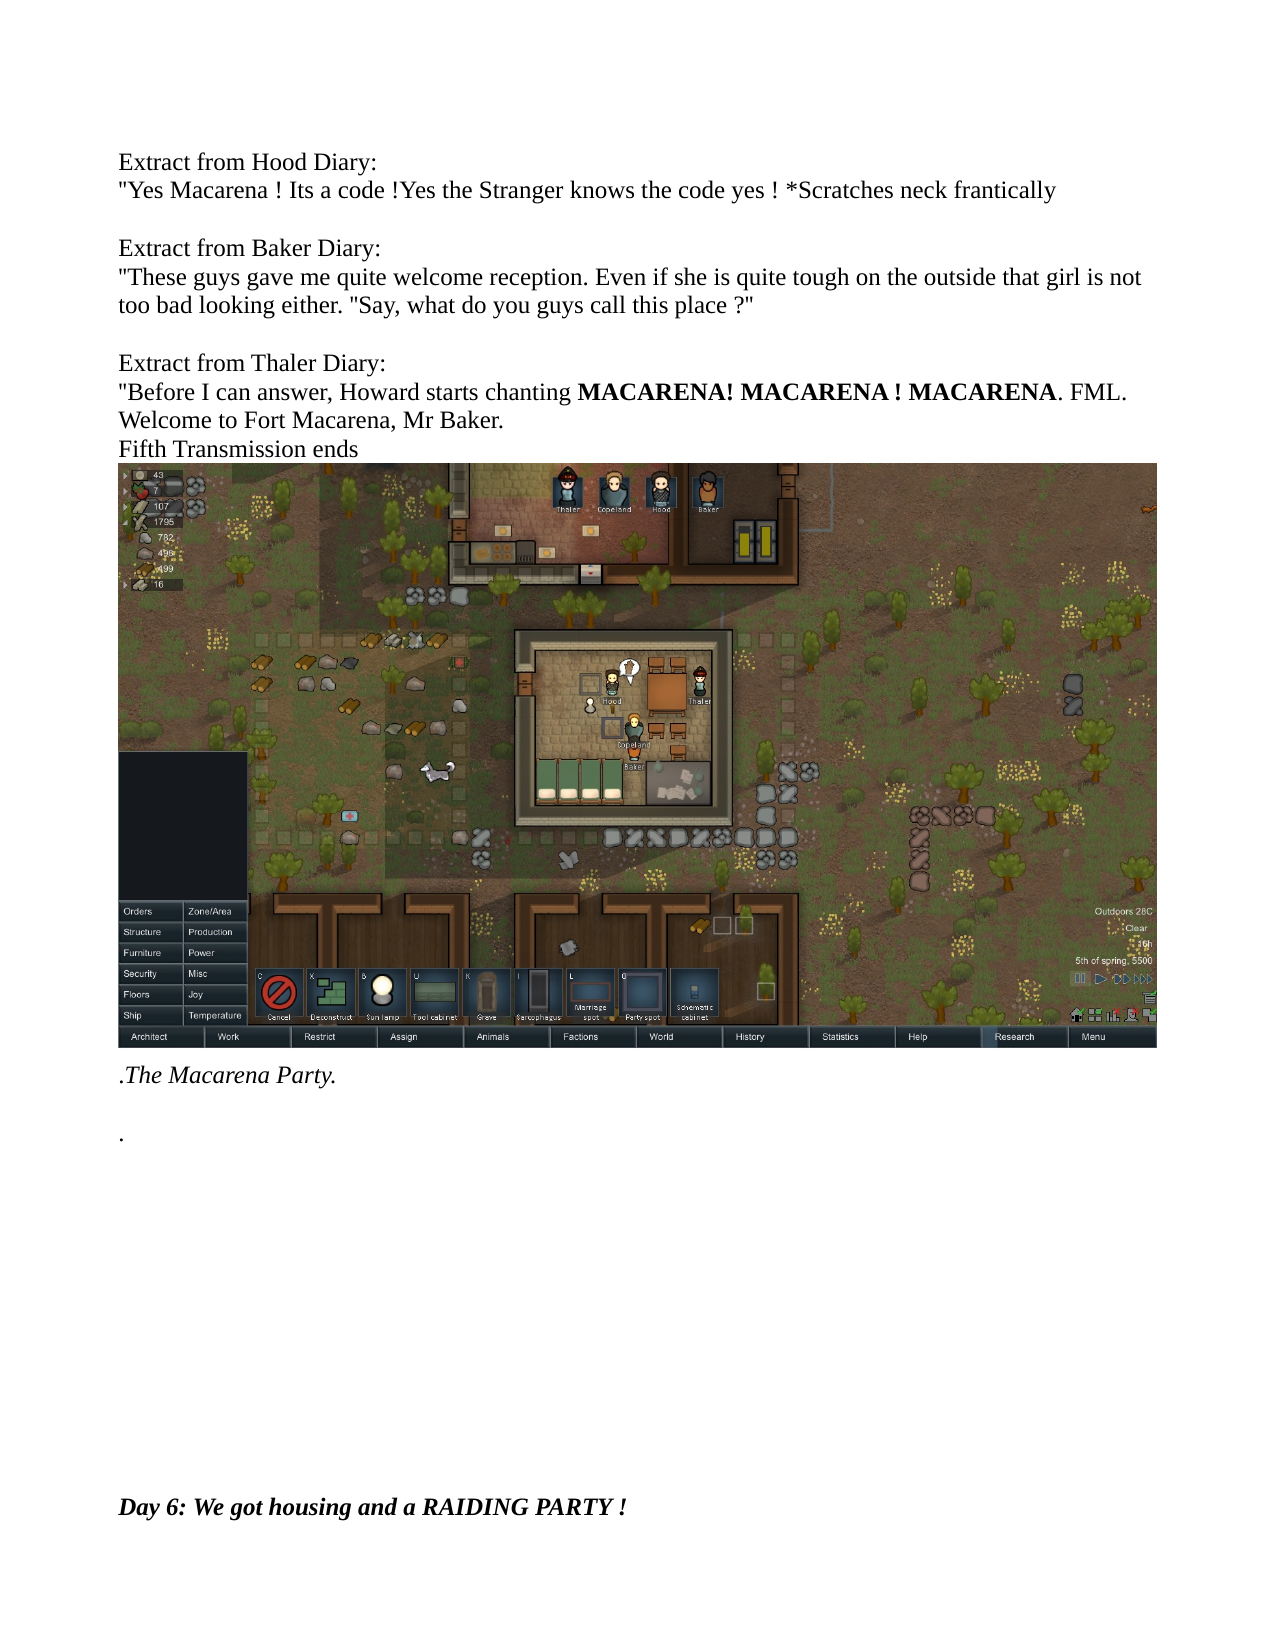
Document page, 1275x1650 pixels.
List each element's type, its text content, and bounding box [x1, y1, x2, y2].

text Day 6: We got housing and a RAIDING PARTY ! [118, 1492, 1157, 1520]
text Extract from Hood Diary: [118, 147, 1157, 176]
text ''Before I can answer, Howard starts chanting MACARENA! MACARENA ! MACARENA. FML. Welcome to Fort Macarena, Mr Baker. [118, 377, 1157, 434]
picture [118, 463, 1157, 1061]
text ''These guys gave me quite welcome reception. Even if she is quite tough on the outside that girl is not too bad looking either. ''Say, what do you guys call this place ?'' [118, 262, 1157, 319]
text ''Yes Macarena ! Its a code !Yes the Stranger knows the code yes ! *Scratches neck frantically [118, 176, 1157, 204]
text . [118, 1118, 1157, 1147]
text Fifth Transmission ends [118, 434, 1157, 463]
text .The Macarena Party. [118, 1061, 1157, 1089]
text Extract from Thaler Diary: [118, 348, 1157, 377]
text Extract from Baker Diary: [118, 233, 1157, 262]
